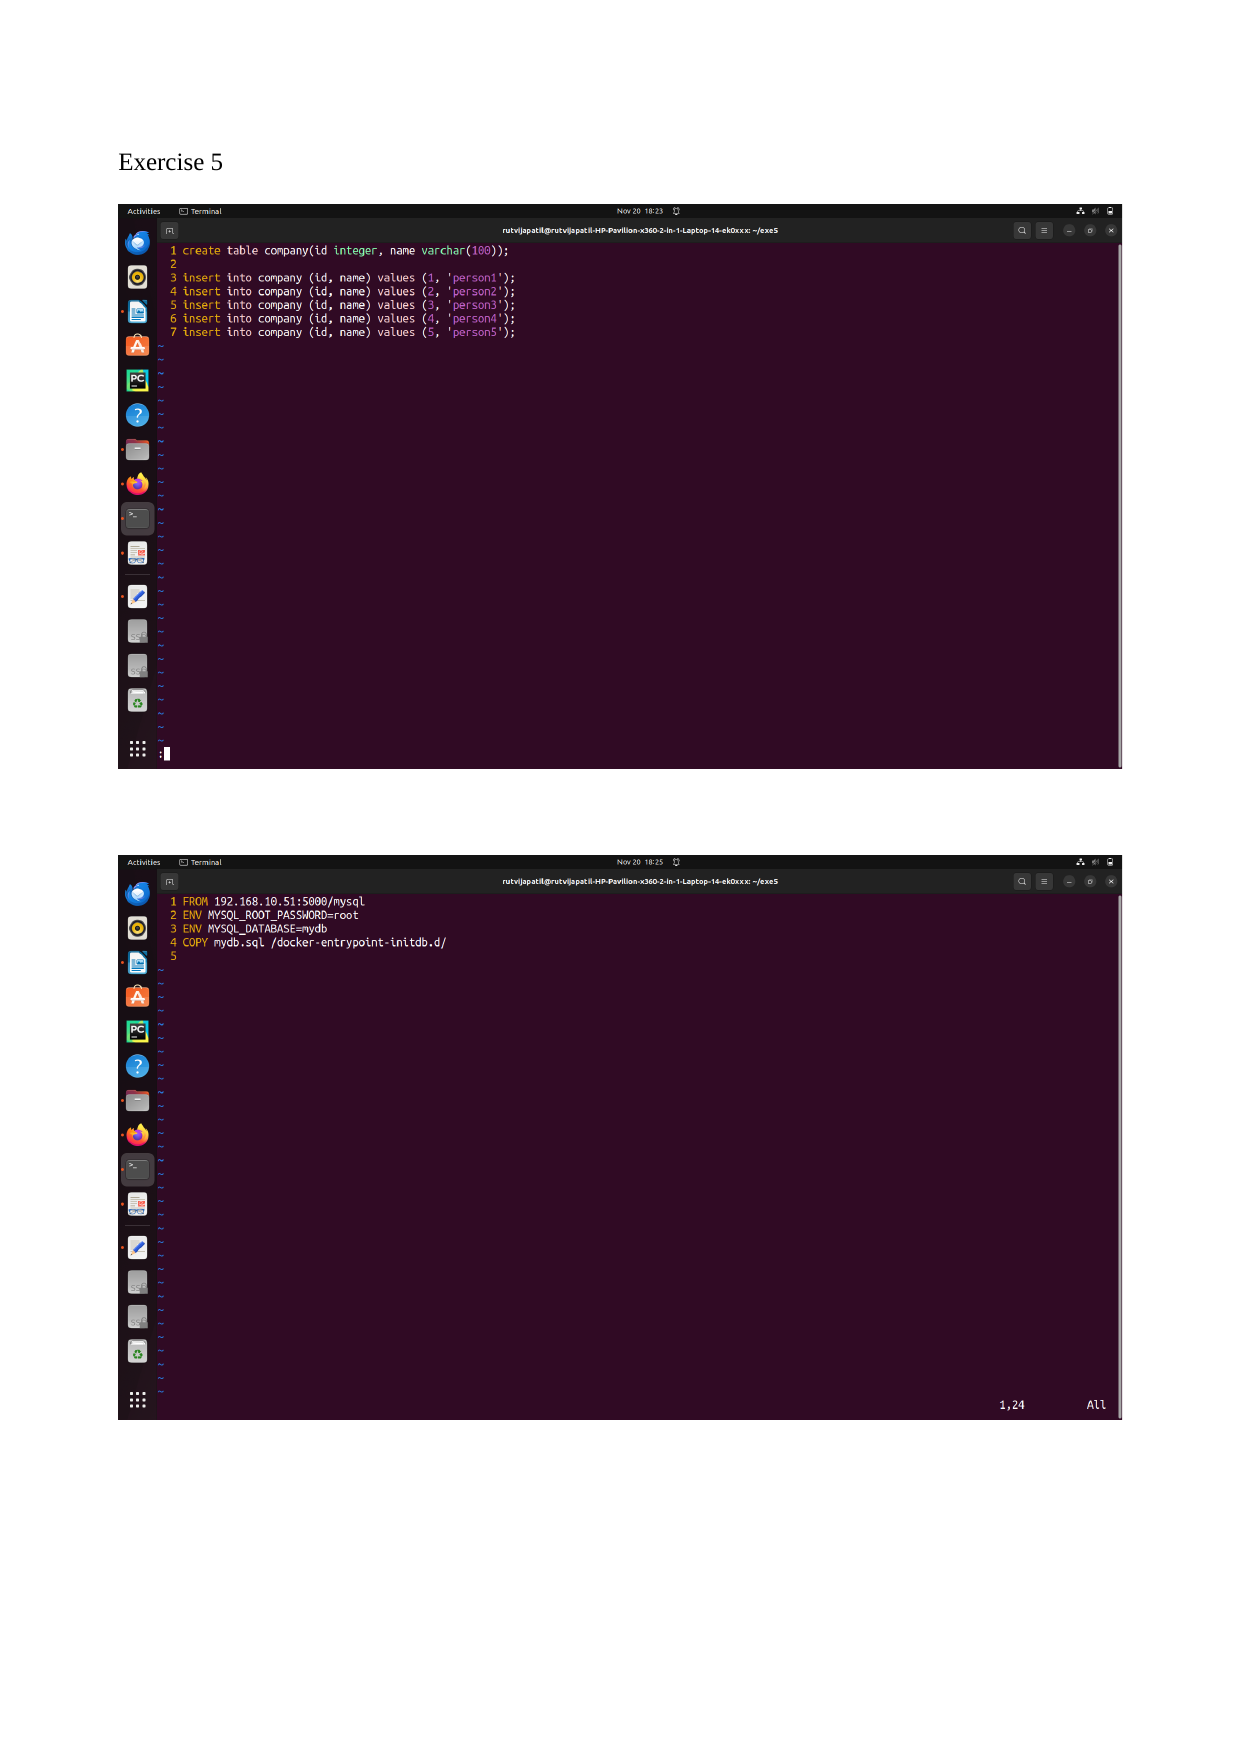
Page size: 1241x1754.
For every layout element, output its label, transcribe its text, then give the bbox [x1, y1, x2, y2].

text Exercise 5 [118, 147, 1122, 176]
picture [118, 855, 1123, 1420]
picture [118, 204, 1123, 769]
